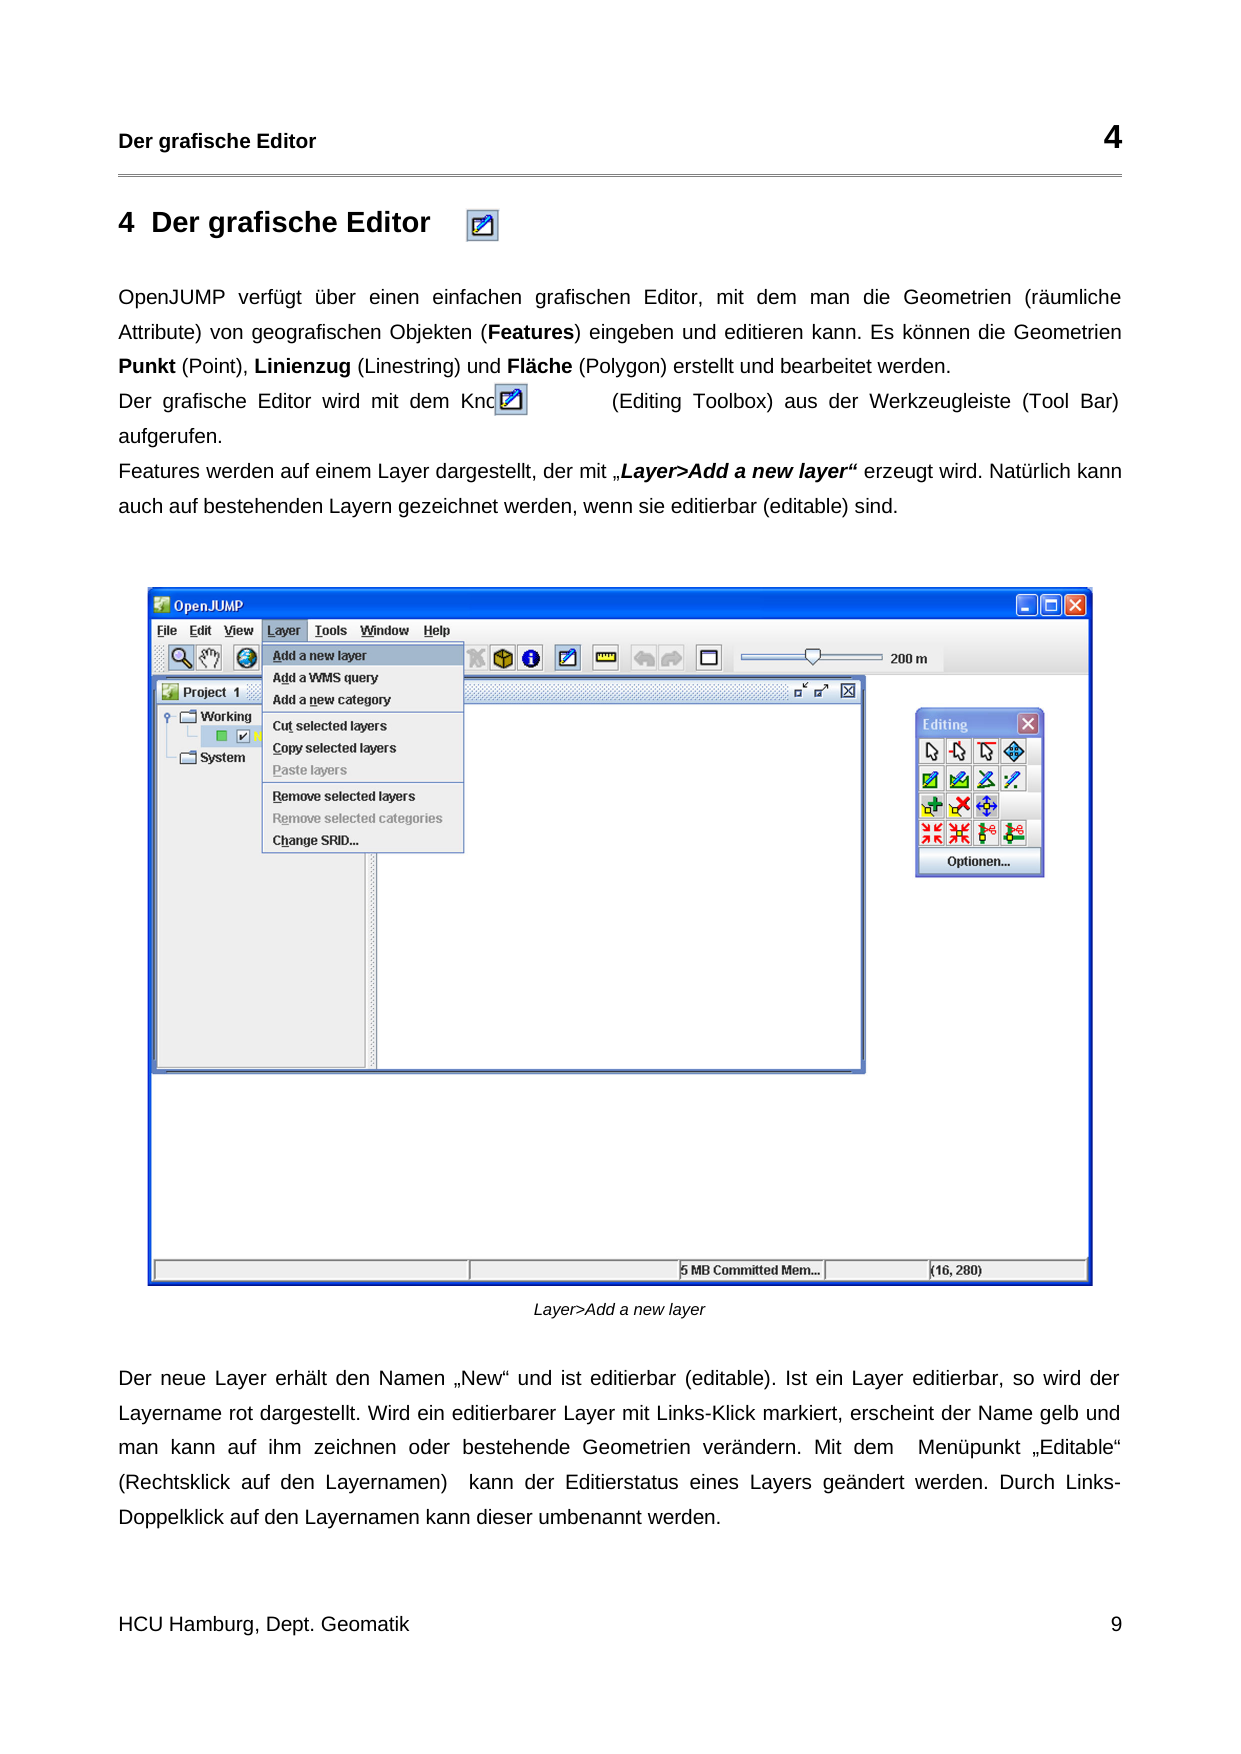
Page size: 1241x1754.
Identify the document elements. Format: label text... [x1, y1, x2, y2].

text Der neue Layer erhält den Namen „New“ und ist editierbar (editable). Ist ein Layer editierbar, so wird der Layername rot dargestellt. Wird ein editierbarer Layer mit Links-Klick markiert, erscheint der Name gelb und man kann auf ihm zeichnen oder bestehende Geometrien verändern. Mit dem Menüpunkt „Editable“ (Rechtsklick auf den Layernamen) kann der Editierstatus eines Layers geändert werden. Durch Links-Doppelklick auf den Layernamen kann dieser umbenannt werden. [118, 1366, 1122, 1529]
text OpenJUMP verfügt über einen einfachen grafischen Editor, mit dem man die Geometrien (räumliche Attribute) von geografischen Objekten (Features) eingeben und editieren kann. Es können die Geometrien Punkt (Point), Linienzug (Linestring) und Fläche (Polygon) erstellt und bearbeitet werden. [118, 286, 1122, 378]
subtitle Der grafische Editor [118, 206, 1122, 238]
picture [493, 382, 528, 416]
picture [465, 208, 500, 242]
text Layer>Add a new layer [118, 599, 1122, 1320]
text Features werden auf einem Layer dargestellt, der mit „Layer>Add a new layer“ erzeugt wird. Natürlich kann auch auf bestehenden Layern gezeichnet werden, wenn sie editierbar (editable) sind. [118, 459, 1122, 518]
text Der grafische Editor wird mit dem Knopf (Editing Toolbox) aus der Werkzeugleiste (Tool Bar) aufgerufen. [118, 390, 1122, 448]
picture [147, 587, 1093, 1286]
